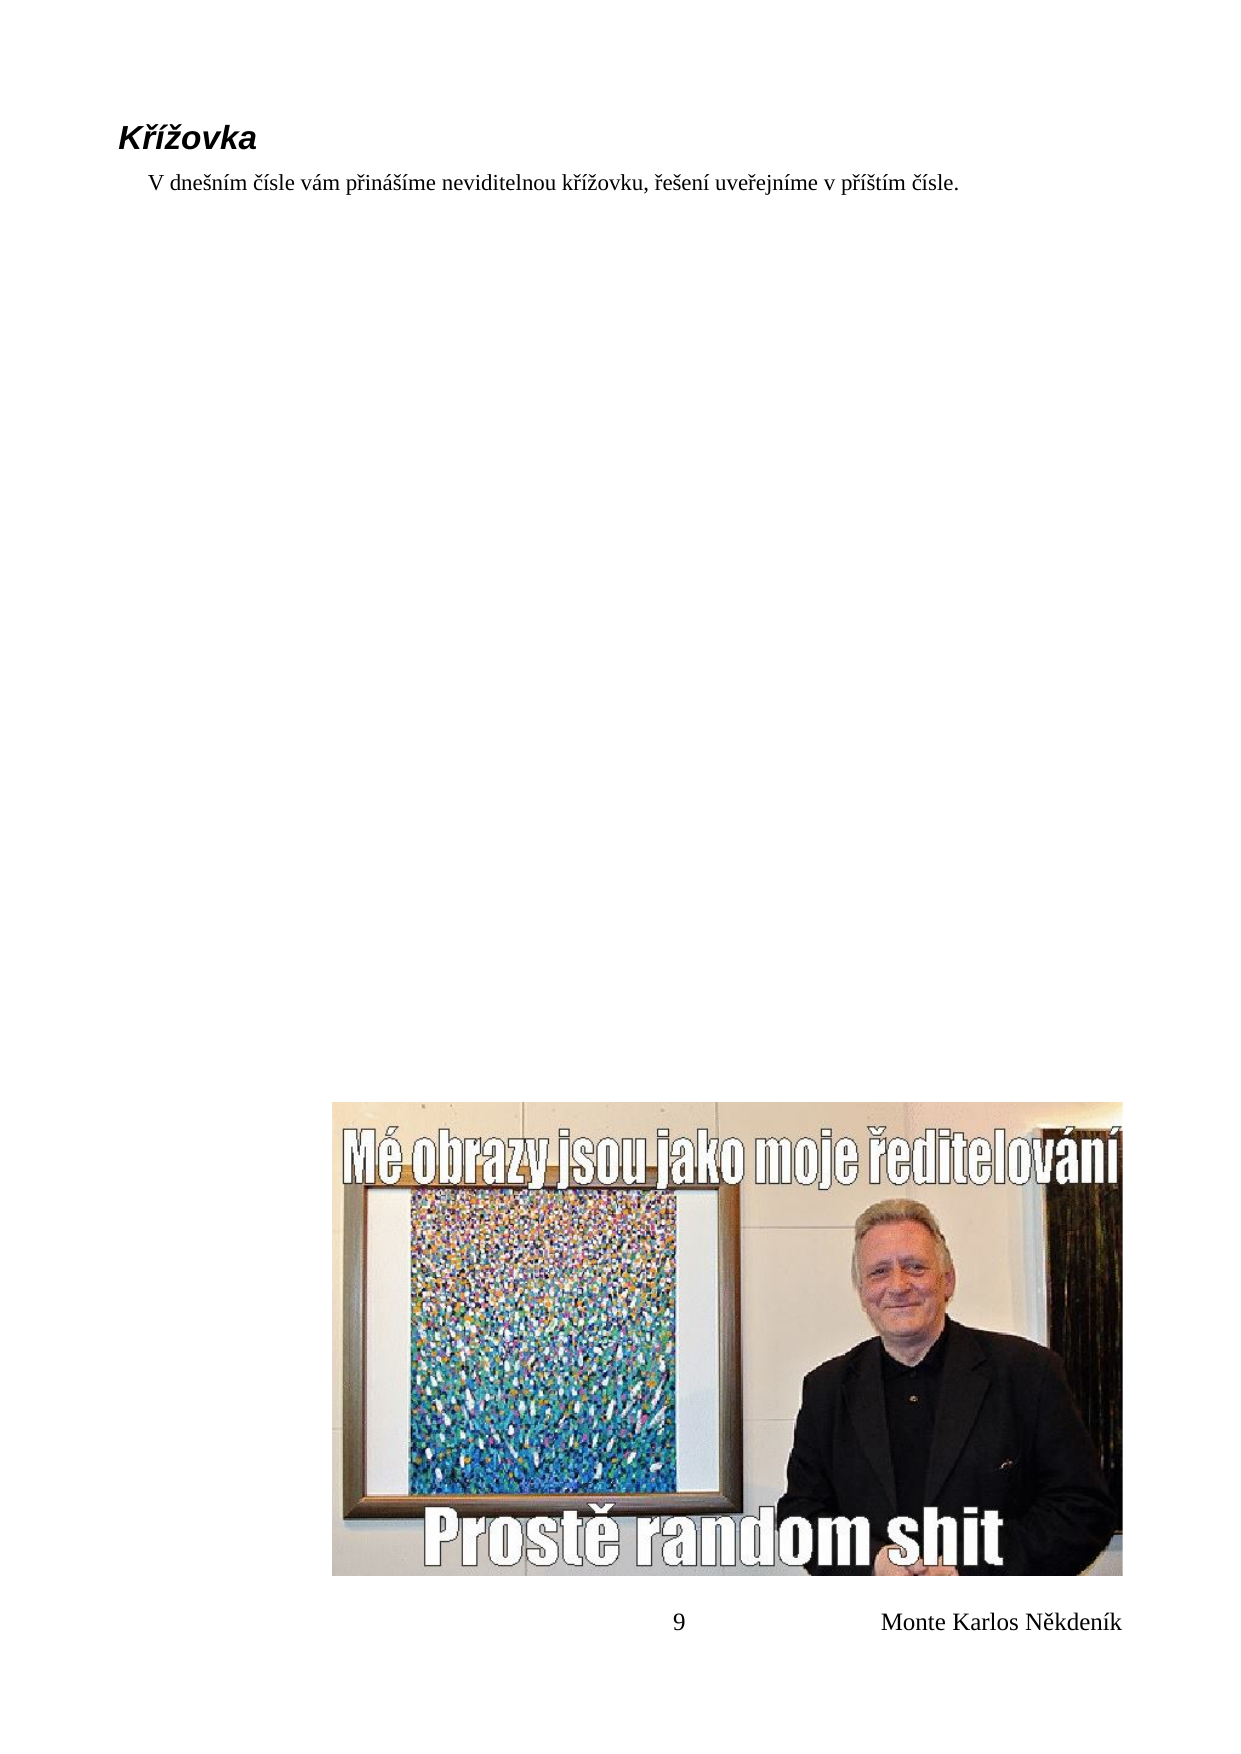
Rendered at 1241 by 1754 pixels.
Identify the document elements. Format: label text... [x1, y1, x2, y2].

subtitle V dnešním čísle vám přinášíme neviditelnou křížovku, řešení uveřejníme v příštím čísle. [118, 169, 1122, 195]
subtitle Křížovka [118, 118, 1122, 157]
picture [338, 1102, 1123, 1576]
